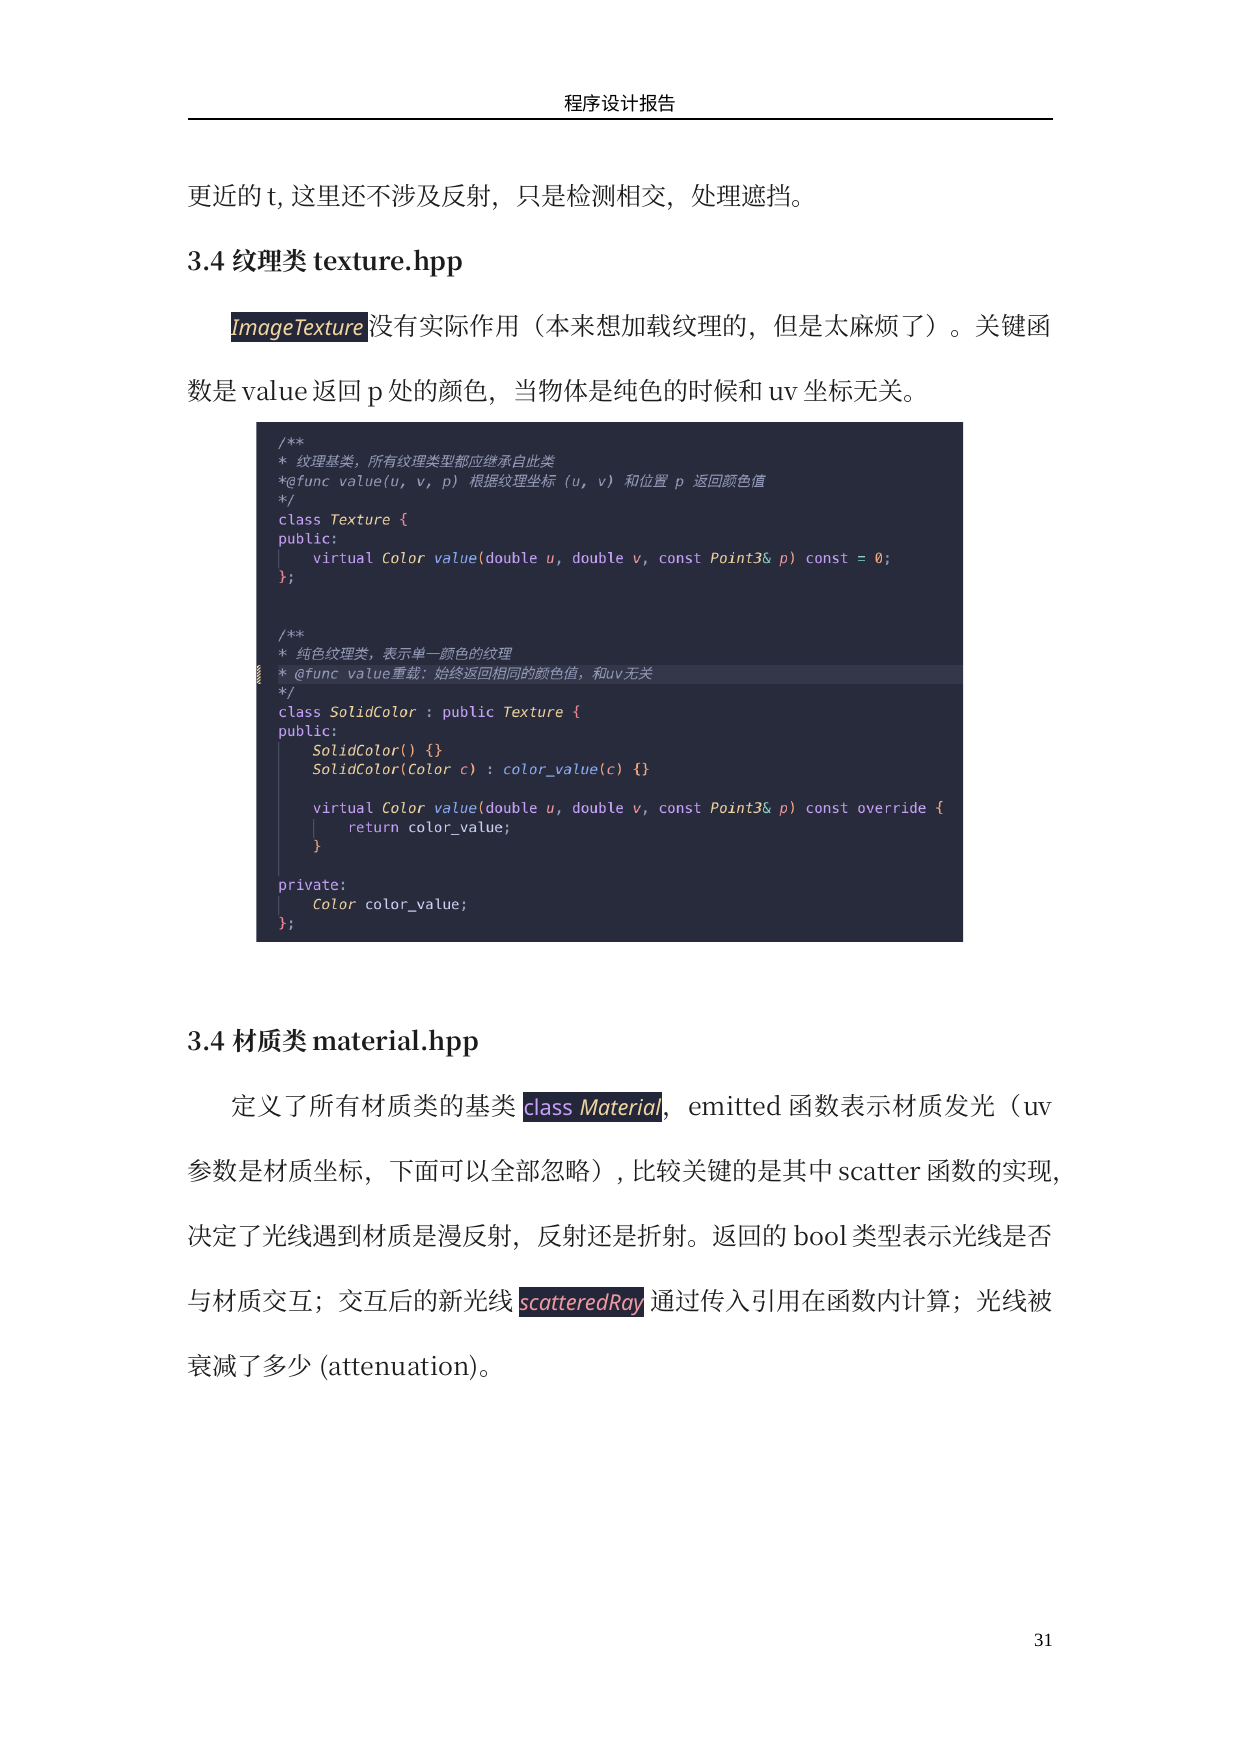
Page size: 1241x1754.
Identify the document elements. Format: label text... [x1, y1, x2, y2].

text 3.4 材质类material.hpp [187, 1007, 1053, 1072]
text 3.4 纹理类 texture.hpp [187, 227, 1053, 292]
text ImageTexture没有实际作用（本来想加载纹理的，但是太麻烦了）。关键函数是value返回p处的颜色，当物体是纯色的时候和uv坐标无关。 [187, 292, 1053, 422]
text 更近的t, 这里还不涉及反射，只是检测相交，处理遮挡。 [187, 162, 1053, 227]
text 定义了所有材质类的基类class Material，emitted函数表示材质发光（uv参数是材质坐标，下面可以全部忽略）, 比较关键的是其中scatter函数的实现，决定了光线遇到材质是漫反射，反射还是折射。返回的bool类型表示光线是否与材质交互；交互后的新光线scatteredRay 通过传入引用在函数内计算；光线被衰减了多少 (attenuation)。 [187, 1072, 1053, 1397]
picture [256, 422, 964, 942]
